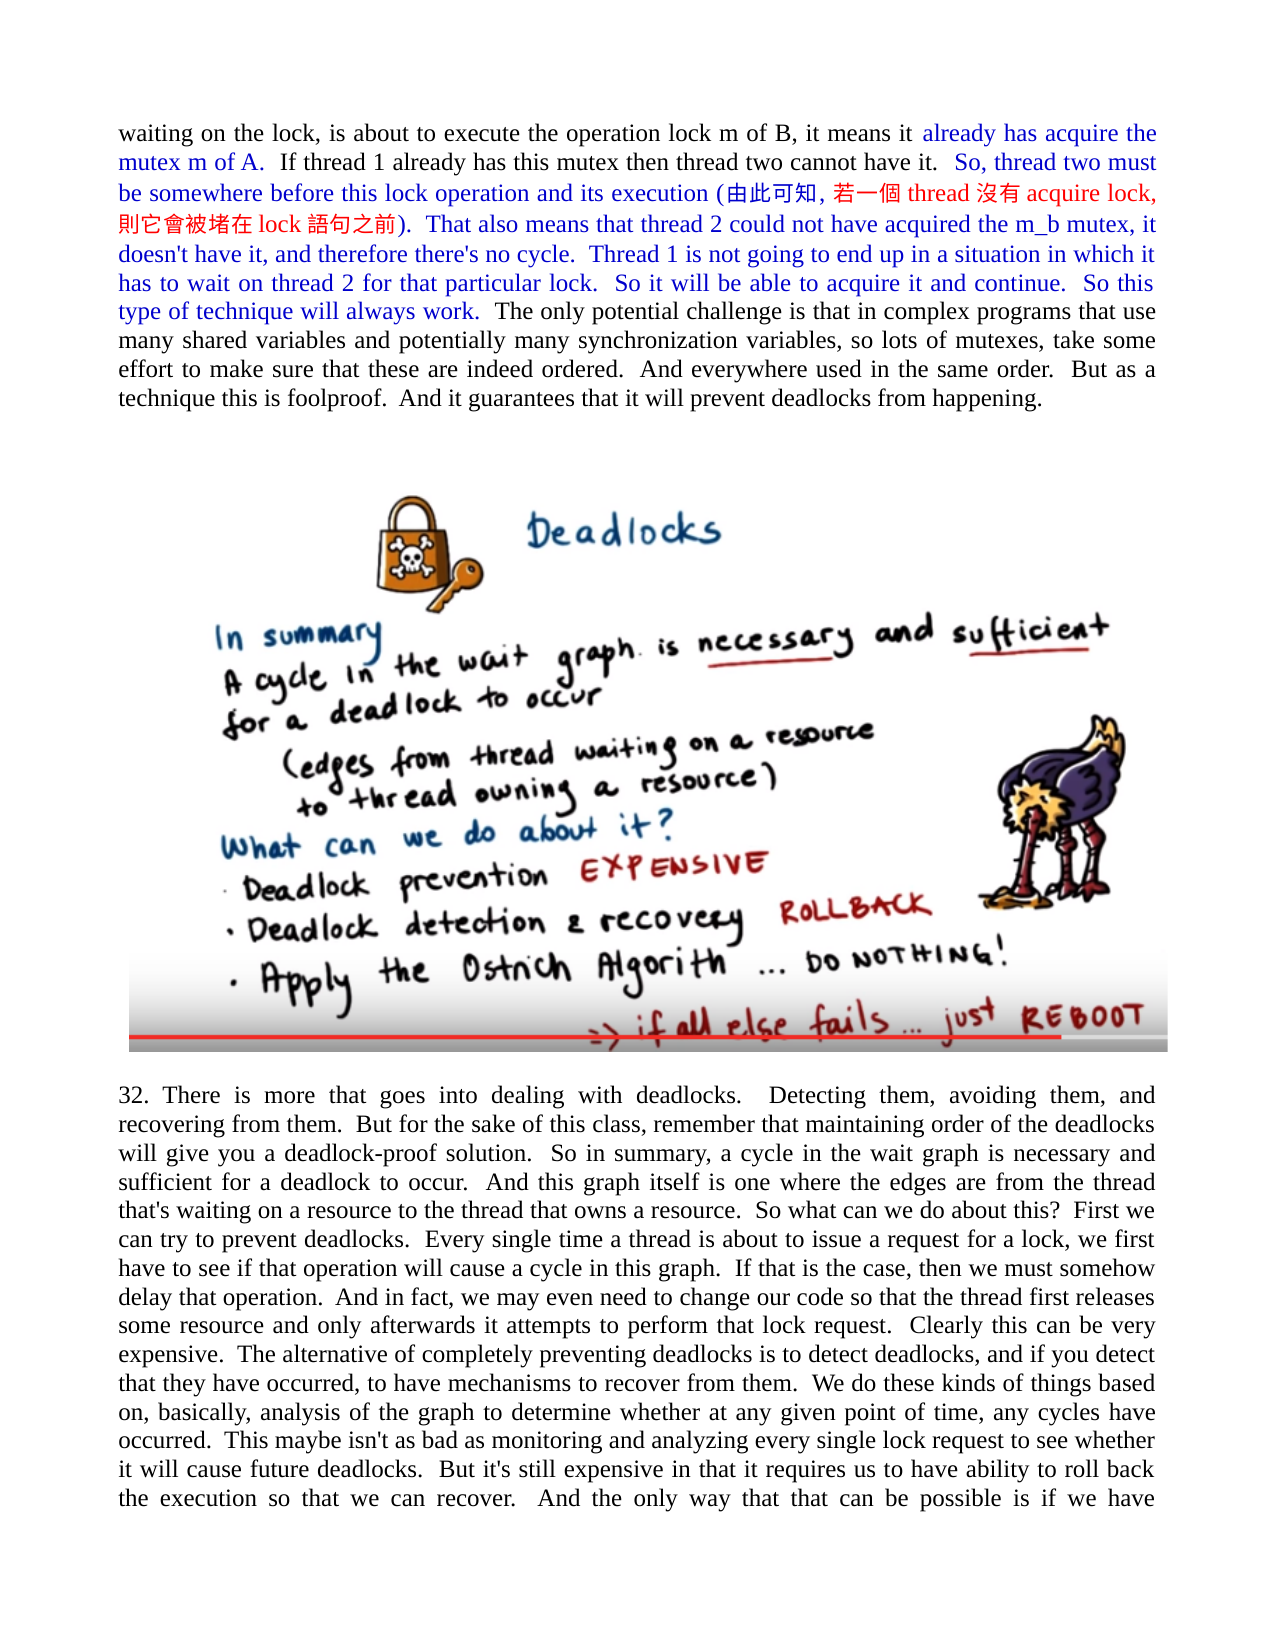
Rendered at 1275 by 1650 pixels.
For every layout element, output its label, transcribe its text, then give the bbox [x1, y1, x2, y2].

text 32. There is more that goes into dealing with deadlocks. Detecting them, avoiding them, and recovering from them. But for the sake of this class, remember that maintaining order of the deadlocks will give you a deadlock-proof solution. So in summary, a cycle in the wait graph is necessary and sufficient for a deadlock to occur. And this graph itself is one where the edges are from the thread that's waiting on a resource to the thread that owns a resource. So what can we do about this? First we can try to prevent deadlocks. Every single time a thread is about to issue a request for a lock, we first have to see if that operation will cause a cycle in this graph. If that is the case, then we must somehow delay that operation. And in fact, we may even need to change our code so that the thread first releases some resource and only afterwards it attempts to perform that lock request. Clearly this can be very expensive. The alternative of completely preventing deadlocks is to detect deadlocks, and if you detect that they have occurred, to have mechanisms to recover from them. We do these kinds of things based on, basically, analysis of the graph to determine whether at any given point of time, any cycles have occurred. This maybe isn't as bad as monitoring and analyzing every single lock request to see whether it will cause future deadlocks. But it's still expensive in that it requires us to have ability to roll back the execution so that we can recover. And the only way that that can be possible is if we have [118, 1080, 1157, 1512]
text waiting on the lock, is about to execute the operation lock m of B, it means it already has acquire the mutex m of A. If thread 1 already has this mutex then thread two cannot have it. So, thread two must be somewhere before this lock operation and its execution (由此可知, 若一個thread沒有acquire lock, 則它會被堵在lock語句之前). That also means that thread 2 could not have acquired the m_b mutex, it doesn't have it, and therefore there's no cycle. Thread 1 is not going to end up in a situation in which it has to wait on thread 2 for that particular lock. So it will be able to acquire it and continue. So this type of technique will always work. The only potential challenge is that in complex programs that use many shared variables and potentially many synchronization variables, so lots of mutexes, take some effort to make sure that these are indeed ordered. And everywhere used in the same order. But as a technique this is foolproof. And it guarantees that it will prevent deadlocks from happening. [118, 118, 1157, 411]
picture [129, 490, 1168, 1052]
